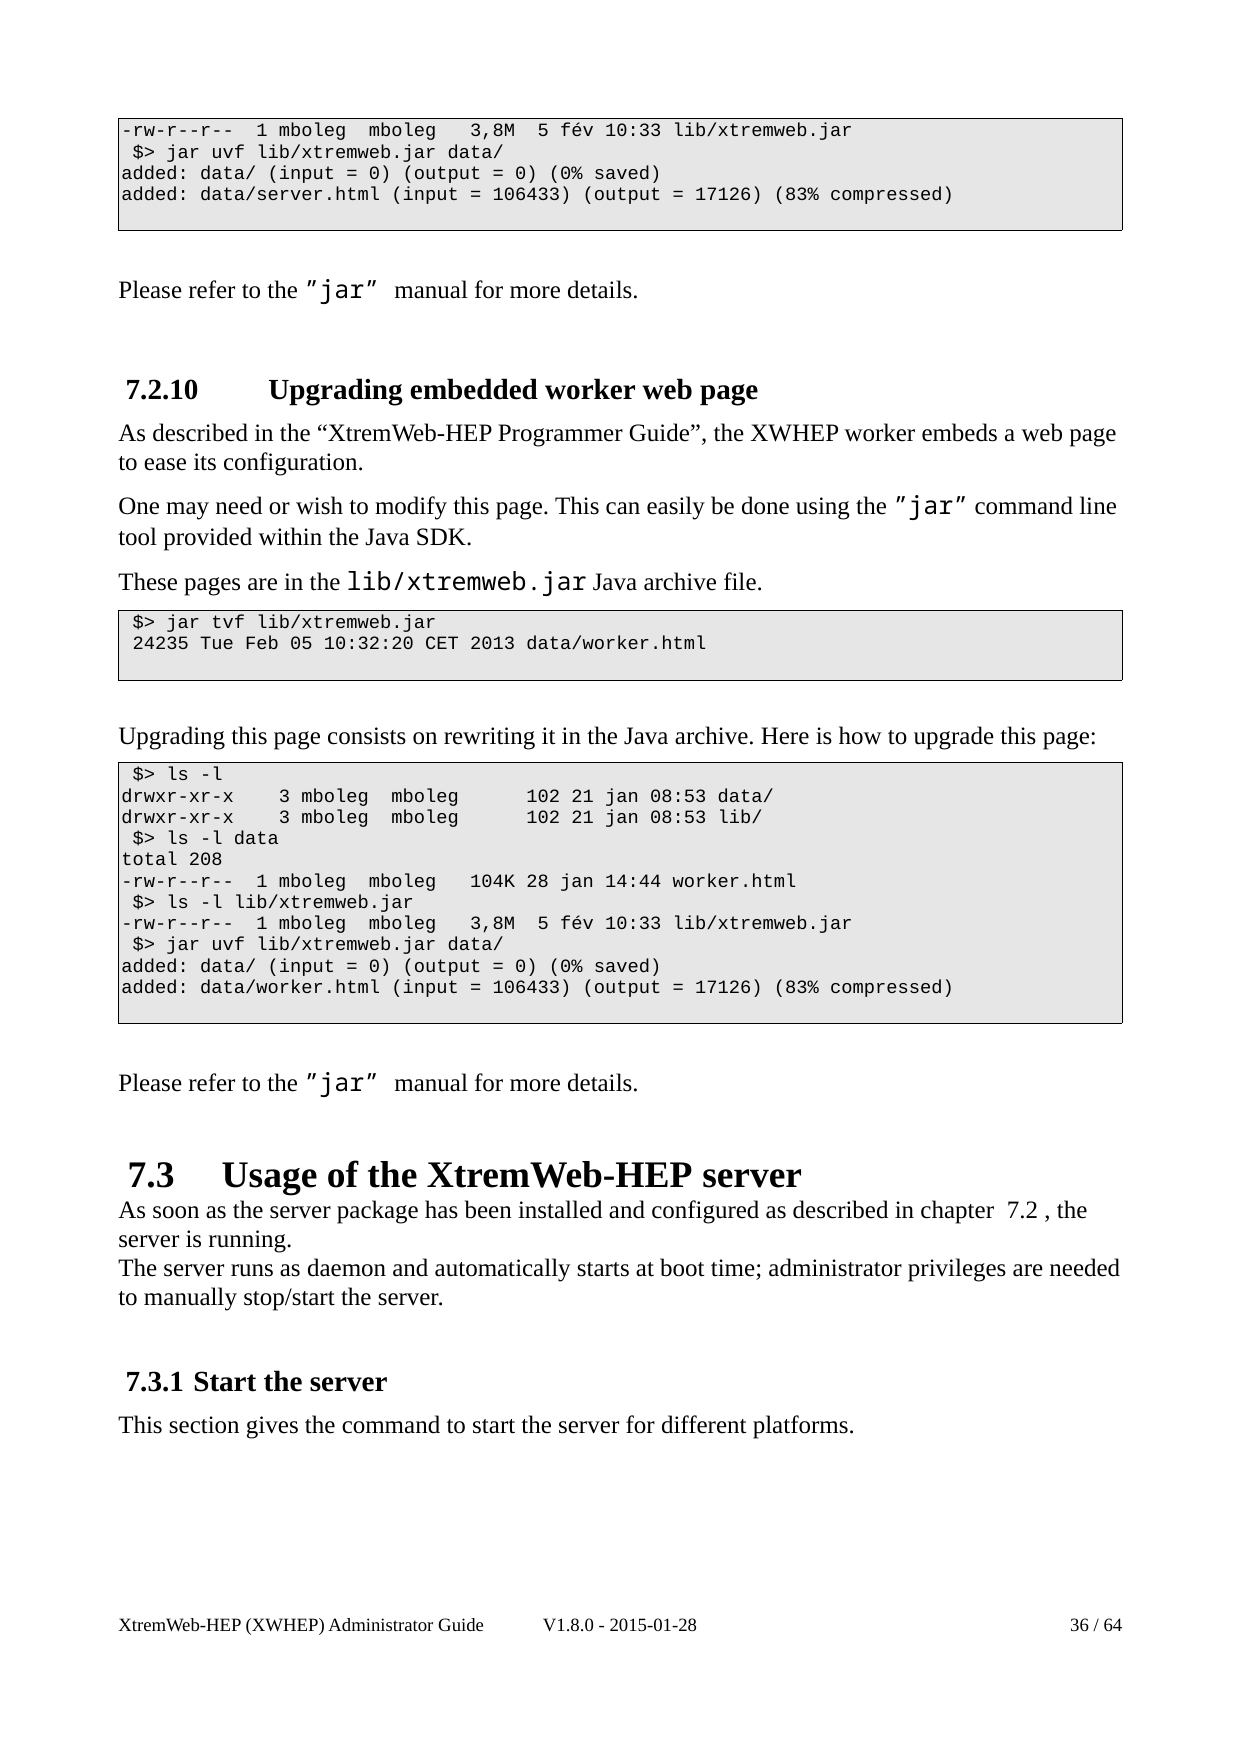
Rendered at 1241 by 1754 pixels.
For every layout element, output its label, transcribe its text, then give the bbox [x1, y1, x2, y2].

text added: data/ (input = 0) (output = 0) (0% saved) [119, 161, 1122, 182]
text $> jar uvf lib/xtremweb.jar data/ [119, 932, 1122, 953]
text -rw-r--r-- 1 mboleg mboleg 104K 28 jan 14:44 worker.html [119, 868, 1122, 890]
subtitle Usage of the XtremWeb-HEP server [118, 1152, 1122, 1195]
text -rw-r--r-- 1 mboleg mboleg 3,8M 5 fév 10:33 lib/xtremweb.jar [119, 911, 1122, 932]
text Please refer to the ”jar” manual for more details. [118, 1064, 1122, 1098]
text Upgrading this page consists on rewriting it in the Java archive. Here is how to upgrade this page: [118, 721, 1122, 750]
text total 208 [119, 847, 1122, 868]
text added: data/ (input = 0) (output = 0) (0% saved) [119, 953, 1122, 975]
text 24235 Tue Feb 05 10:32:20 CET 2013 data/worker.html [119, 631, 1122, 652]
text $> ls -l data [119, 826, 1122, 847]
text As soon as the server package has been installed and configured as described in chapter 7.2, the server is running. [118, 1195, 1122, 1253]
subtitle Upgrading embedded worker web page [118, 372, 1122, 406]
text added: data/server.html (input = 106433) (output = 17126) (83% compressed) [119, 182, 1122, 203]
text $> ls -l lib/xtremweb.jar [119, 890, 1122, 911]
text added: data/worker.html (input = 106433) (output = 17126) (83% compressed) [119, 975, 1122, 996]
text Please refer to the ”jar” manual for more details. [118, 272, 1122, 306]
text $> jar uvf lib/xtremweb.jar data/ [119, 139, 1122, 161]
text These pages are in the lib/xtremweb.jar Java archive file. [118, 563, 1122, 597]
text drwxr-xr-x 3 mboleg mboleg 102 21 jan 08:53 lib/ [119, 805, 1122, 826]
text $> jar tvf lib/xtremweb.jar [119, 611, 1122, 631]
subtitle Start the server [118, 1364, 1122, 1398]
text The server runs as daemon and automatically starts at boot time; administrator privileges are needed to manually stop/start the server. [118, 1253, 1122, 1310]
text -rw-r--r-- 1 mboleg mboleg 3,8M 5 fév 10:33 lib/xtremweb.jar [119, 119, 1122, 139]
text As described in the “XtremWeb-HEP Programmer Guide”, the XWHEP worker embeds a web page to ease its configuration. [118, 418, 1122, 476]
text One may need or wish to modify this page. This can easily be done using the ”jar” command line tool provided within the Java SDK. [118, 488, 1122, 551]
text $> ls -l [119, 763, 1122, 783]
text This section gives the command to start the server for different platforms. [118, 1410, 1122, 1439]
text drwxr-xr-x 3 mboleg mboleg 102 21 jan 08:53 data/ [119, 783, 1122, 805]
